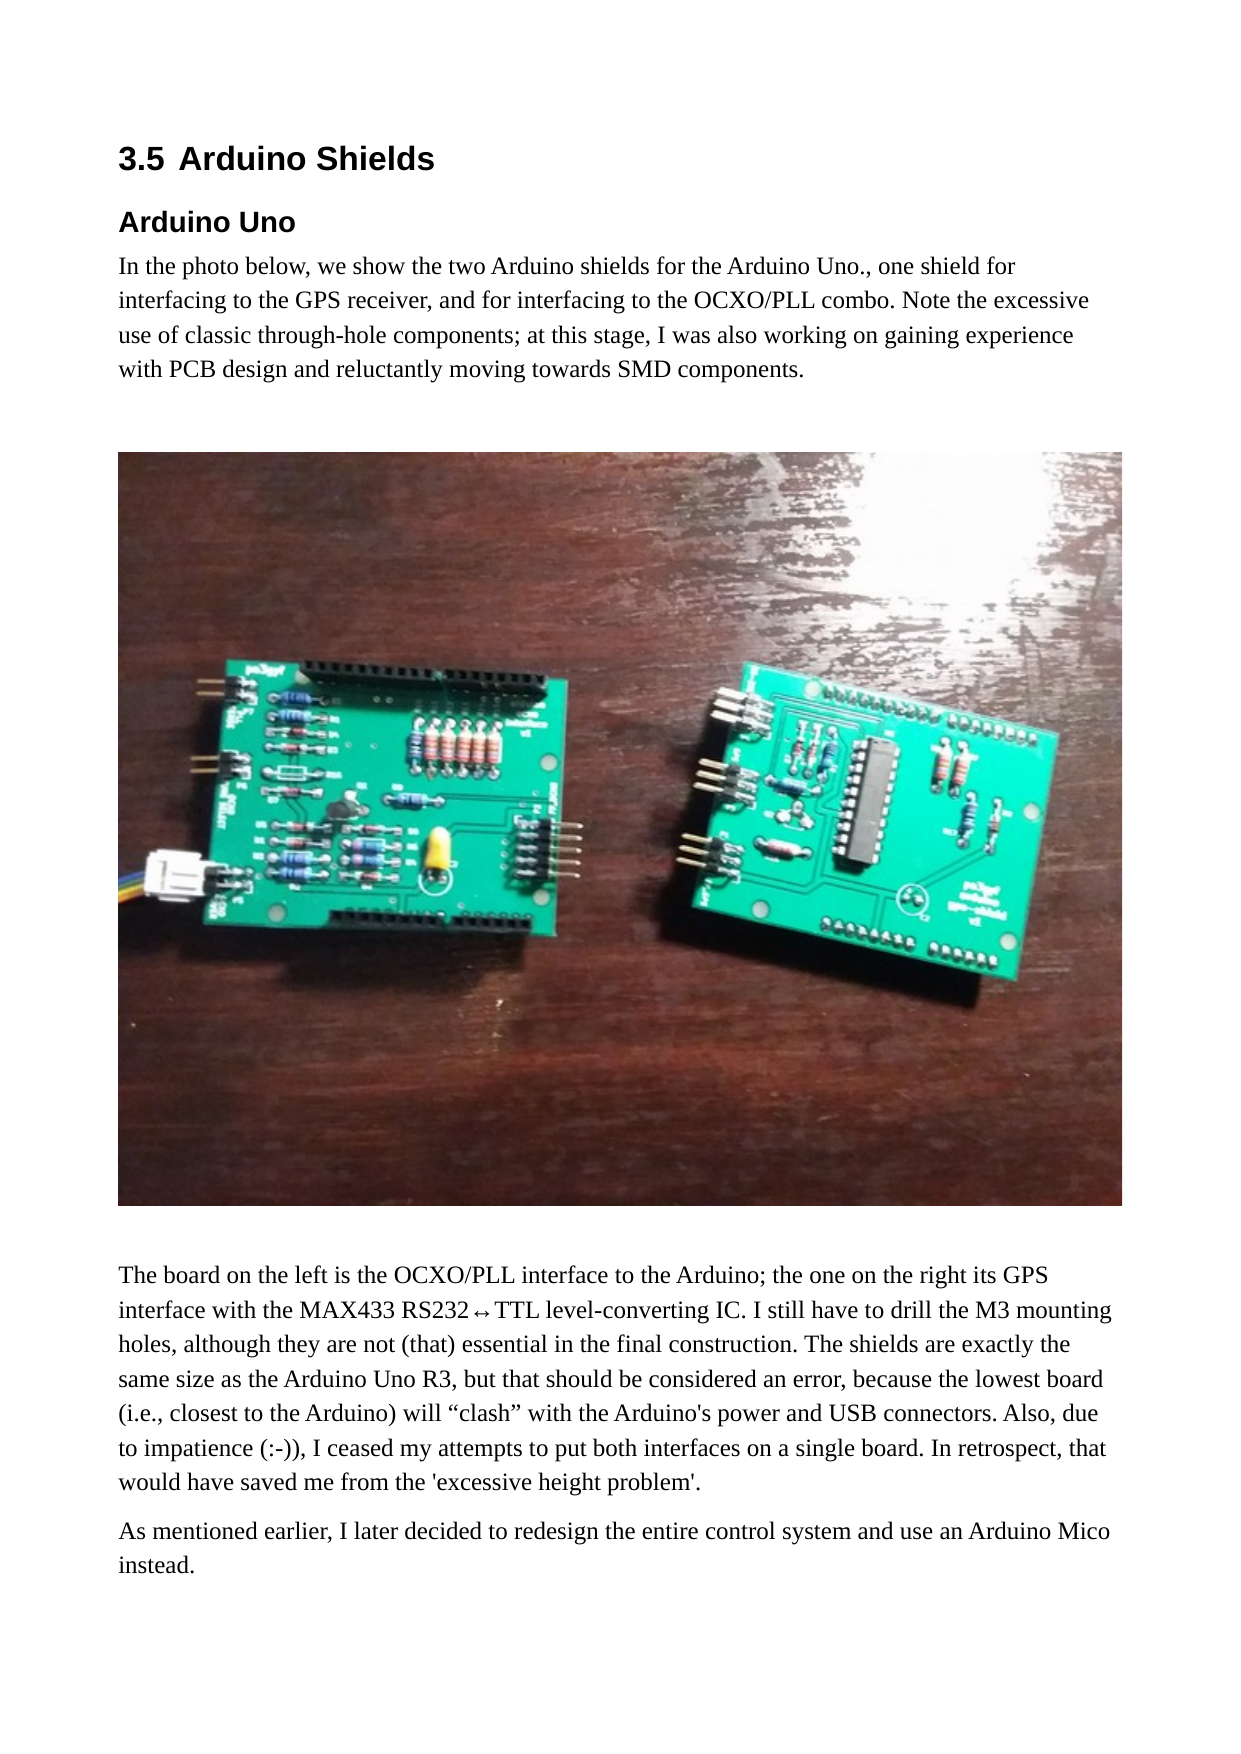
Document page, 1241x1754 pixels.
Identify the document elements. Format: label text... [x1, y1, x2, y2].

text In the photo below, we show the two Arduino shields for the Arduino Uno., one shield for interfacing to the GPS receiver, and for interfacing to the OCXO/PLL combo. Note the excessive use of classic through-hole components; at this stage, I was also working on gaining experience with PCB design and reluctantly moving towards SMD components. [118, 251, 1122, 383]
picture [118, 452, 1123, 1206]
text The board on the left is the OCXO/PLL interface to the Arduino; the one on the right its GPS interface with the MAX433 RS232↔TTL level-converting IC. I still have to drill the M3 mounting holes, although they are not (that) essential in the final construction. The shields are exactly the same size as the Arduino Uno R3, but that should be considered an error, because the lowest board (i.e., closest to the Arduino) will “clash” with the Arduino's power and USB connectors. Also, due to impatience (:-)), I ceased my attempts to put both interfaces on a single board. In retrospect, that would have saved me from the 'excessive height problem'. [118, 1260, 1122, 1496]
text As mentioned earlier, I later decided to redesign the entire control system and use an Arduino Mico instead. [118, 1516, 1122, 1579]
subtitle Arduino Uno [118, 205, 1122, 238]
subtitle Arduino Shields [118, 139, 1122, 178]
